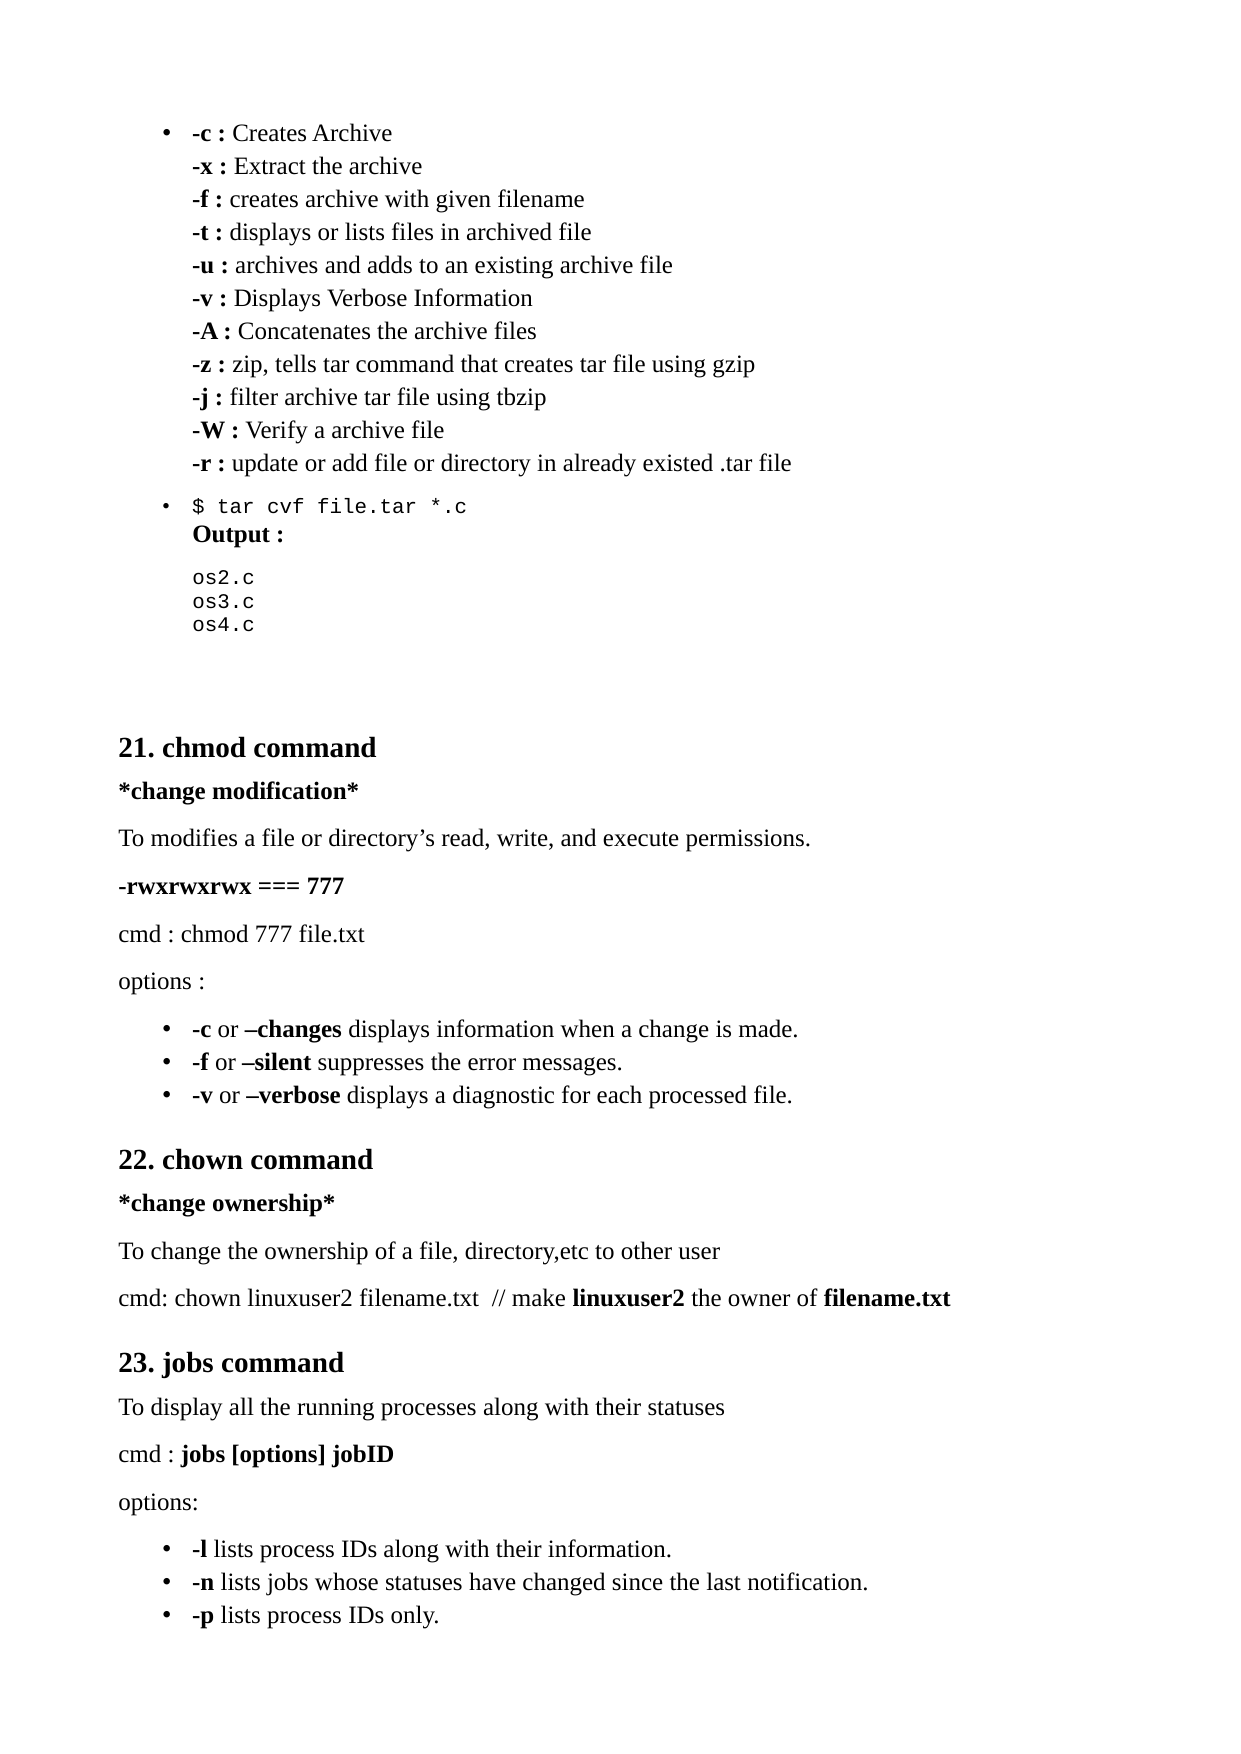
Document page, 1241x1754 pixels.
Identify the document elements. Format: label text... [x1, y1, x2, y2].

text options: [118, 1487, 1122, 1516]
subtitle 23. jobs command [118, 1346, 1122, 1379]
text cmd: chown linuxuser2 filename.txt // make linuxuser2 the owner of filename.txt [118, 1283, 1122, 1312]
list -c or –changes displays information when a change is made. [162, 1014, 1122, 1043]
list -f or –silent suppresses the error messages. [162, 1047, 1122, 1076]
text -rwxrwxrwx === 777 [118, 871, 1122, 900]
text *change modification* [118, 776, 1122, 804]
text To change the ownership of a file, directory,etc to other user [118, 1236, 1122, 1264]
text To modifies a file or directory’s read, write, and execute permissions. [118, 823, 1122, 852]
list -v or –verbose displays a diagnostic for each processed file. [162, 1080, 1122, 1109]
list -n lists jobs whose statuses have changed since the last notification. [162, 1567, 1122, 1596]
subtitle 22. chown command [118, 1142, 1122, 1176]
text cmd : jobs [options] jobID [118, 1439, 1122, 1468]
list -p lists process IDs only. [162, 1600, 1122, 1629]
text os4.c [118, 614, 1122, 638]
text To display all the running processes along with their statuses [118, 1392, 1122, 1420]
text Output : [118, 519, 1122, 548]
list -c : Creates Archive -x : Extract the archive -f : creates archive with given filename -t : displays or lists files in archived file -u : archives and adds to an existing archive file -v : Displays Verbose Information -A : Concatenates the archive files -z : zip, tells tar command that creates tar file using gzip -j : filter archive tar file using tbzip -W : Verify a archive file -r : update or add file or directory in already existed .tar file [162, 118, 1122, 477]
text os3.c [118, 591, 1122, 614]
list -l lists process IDs along with their information. [162, 1534, 1122, 1563]
subtitle 21. chmod command [118, 730, 1122, 763]
text options : [118, 966, 1122, 995]
text cmd : chmod 777 file.txt [118, 919, 1122, 947]
text os2.c [118, 567, 1122, 591]
text *change ownership* [118, 1188, 1122, 1217]
list $ tar cvf file.tar *.c [162, 496, 1122, 519]
